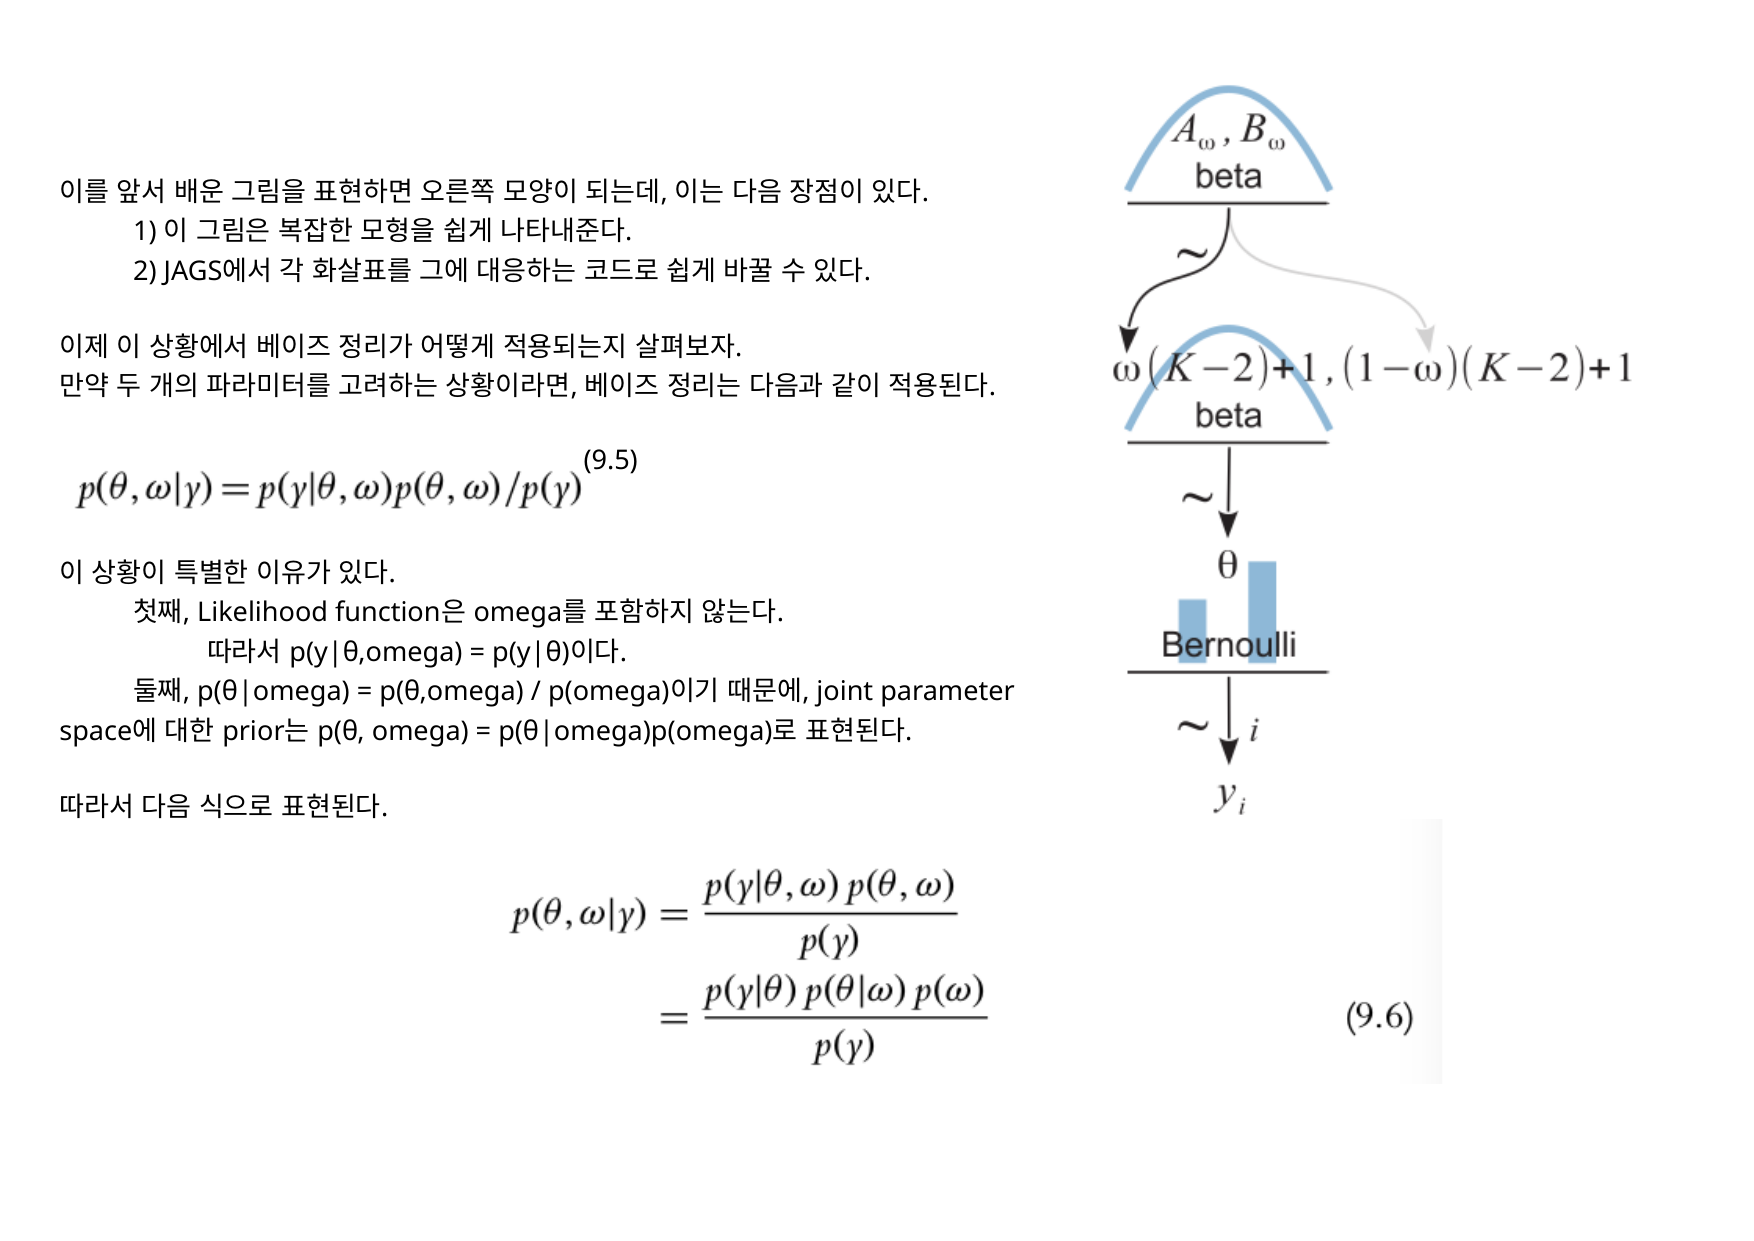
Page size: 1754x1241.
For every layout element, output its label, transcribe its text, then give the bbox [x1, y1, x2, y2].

text 첫째, Likelihood function은 omega를 포함하지 않는다. [59, 590, 1073, 630]
text [1646, 440, 1695, 477]
text [1646, 785, 1695, 824]
text [1646, 551, 1695, 590]
text 이제 이 상황에서 베이즈 정리가 어떻게 적용되는지 살펴보자. [59, 325, 1073, 364]
text 만약 두 개의 파라미터를 고려하는 상황이라면, 베이즈 정리는 다음과 같이 적용된다. [59, 364, 1073, 403]
text [1646, 170, 1695, 209]
text 이 상황이 특별한 이유가 있다. [59, 551, 1073, 590]
text 2) JAGS에서 각 화살표를 그에 대응하는 코드로 쉽게 바꿀 수 있다. [59, 248, 1073, 288]
text 1) 이 그림은 복잡한 모형을 쉽게 나타내준다. [59, 209, 1073, 248]
text 따라서 p(y|θ,omega) = p(y|θ)이다. [59, 630, 1073, 669]
text [1646, 248, 1695, 288]
text [1646, 364, 1695, 403]
text 이를 앞서 배운 그림을 표현하면 오른쪽 모양이 되는데, 이는 다음 장점이 있다. [59, 170, 1073, 209]
text 둘째, p(θ|omega) = p(θ,omega) / p(omega)이기 때문에, joint parameter space에 대한 prior는 p(θ, omega) = p(θ|omega)p(omega)로 표현된다. [59, 669, 1073, 748]
text 따라서 다음 식으로 표현된다. [59, 785, 1073, 824]
text [1646, 630, 1695, 669]
text [1646, 669, 1695, 748]
text [1646, 325, 1695, 364]
text (9.5) [59, 440, 1073, 477]
picture [69, 466, 584, 515]
text [1646, 209, 1695, 248]
text [1646, 590, 1695, 630]
picture [475, 73, 1646, 1084]
